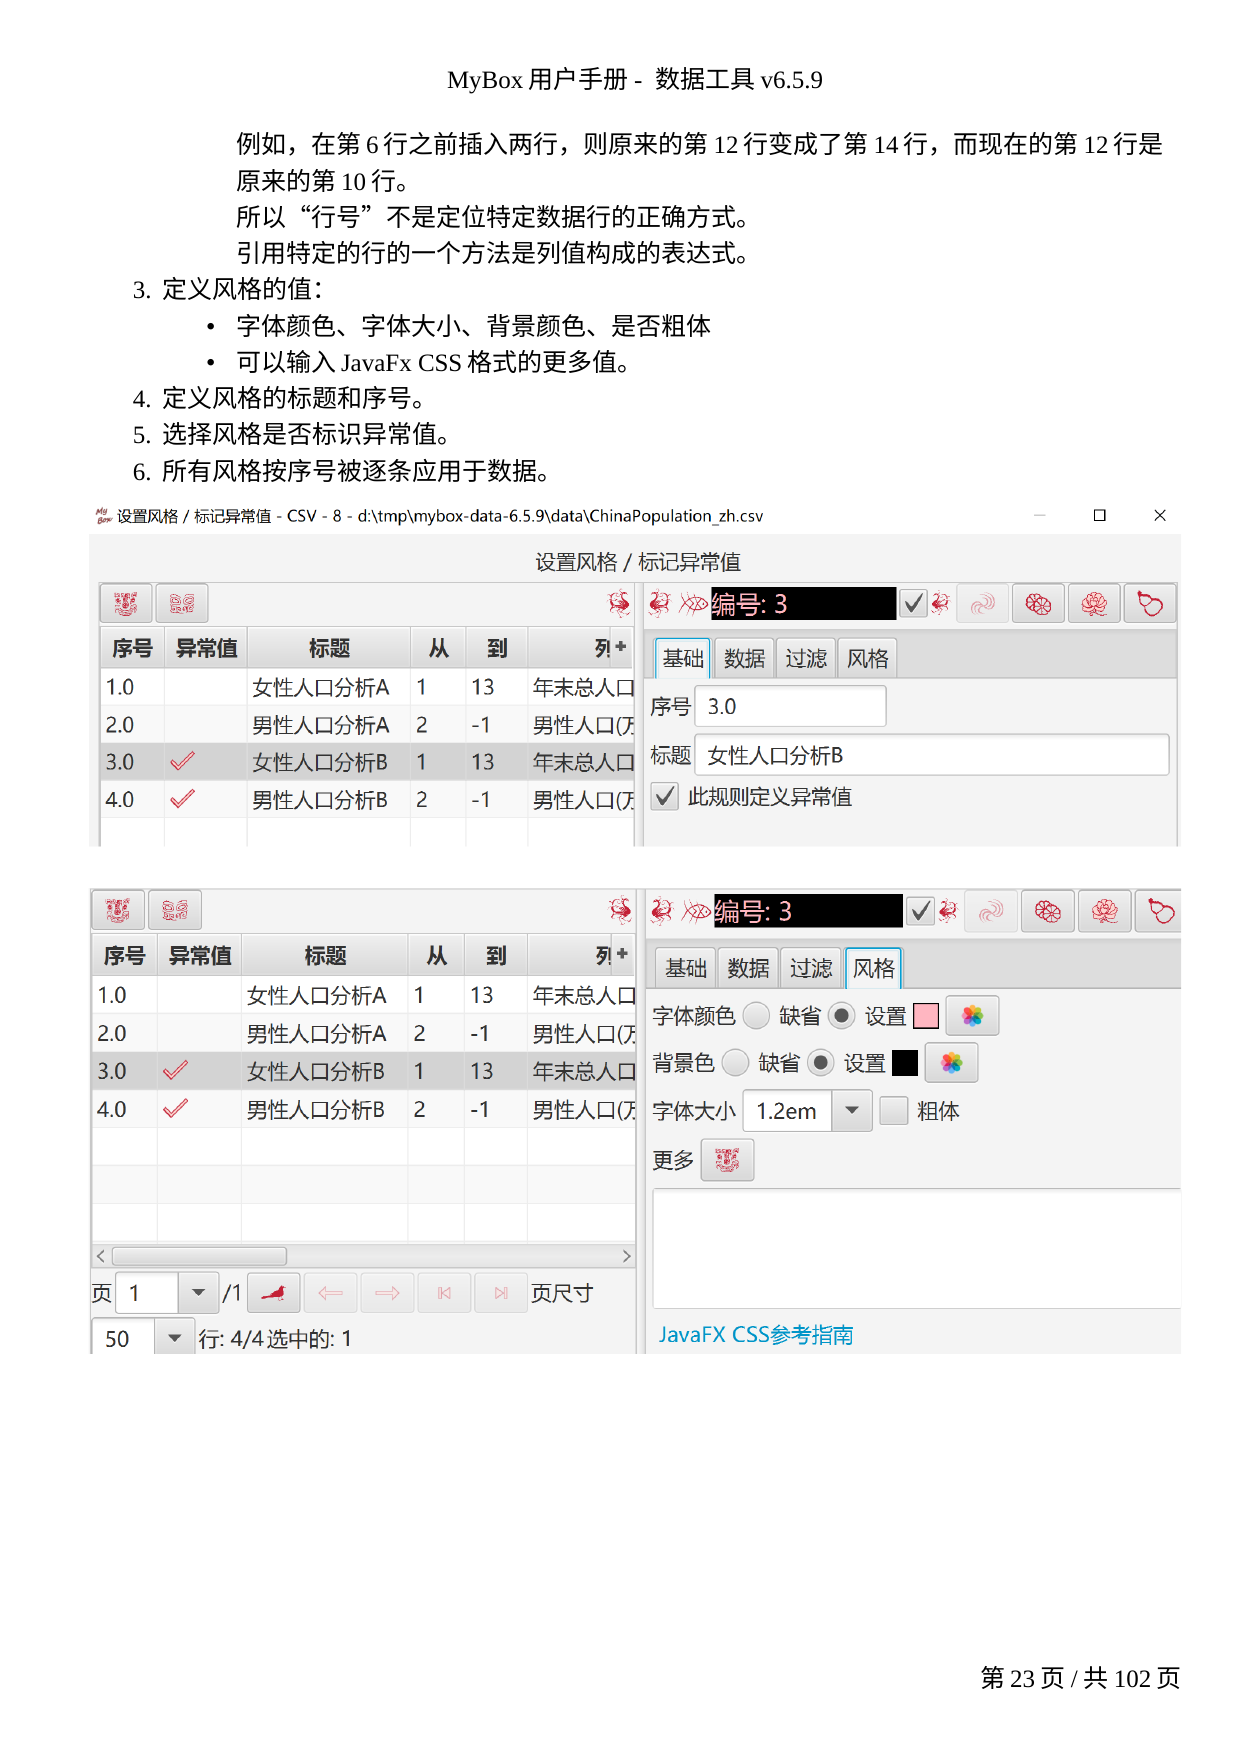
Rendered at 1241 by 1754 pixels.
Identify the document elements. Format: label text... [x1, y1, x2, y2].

list 定义风格的标题和序号。 [133, 378, 1181, 415]
list 例如，在第6行之前插入两行，则原来的第12行变成了第14行，而现在的第12行是原来的第10行。 所以“行号”不是定位特定数据行的正确方式。 引用特定的行的一个方法是列值构成的表达式。 [206, 125, 1181, 270]
list 所有风格按序号被逐条应用于数据。 [133, 451, 1181, 487]
picture [88, 499, 1182, 847]
list 选择风格是否标识异常值。 [133, 415, 1181, 451]
picture [88, 887, 1182, 1354]
list 可以输入JavaFx CSS格式的更多值。 [206, 342, 1181, 378]
list 定义风格的值： [133, 270, 1181, 306]
list 字体颜色、字体大小、背景颜色、是否粗体 [206, 306, 1181, 342]
